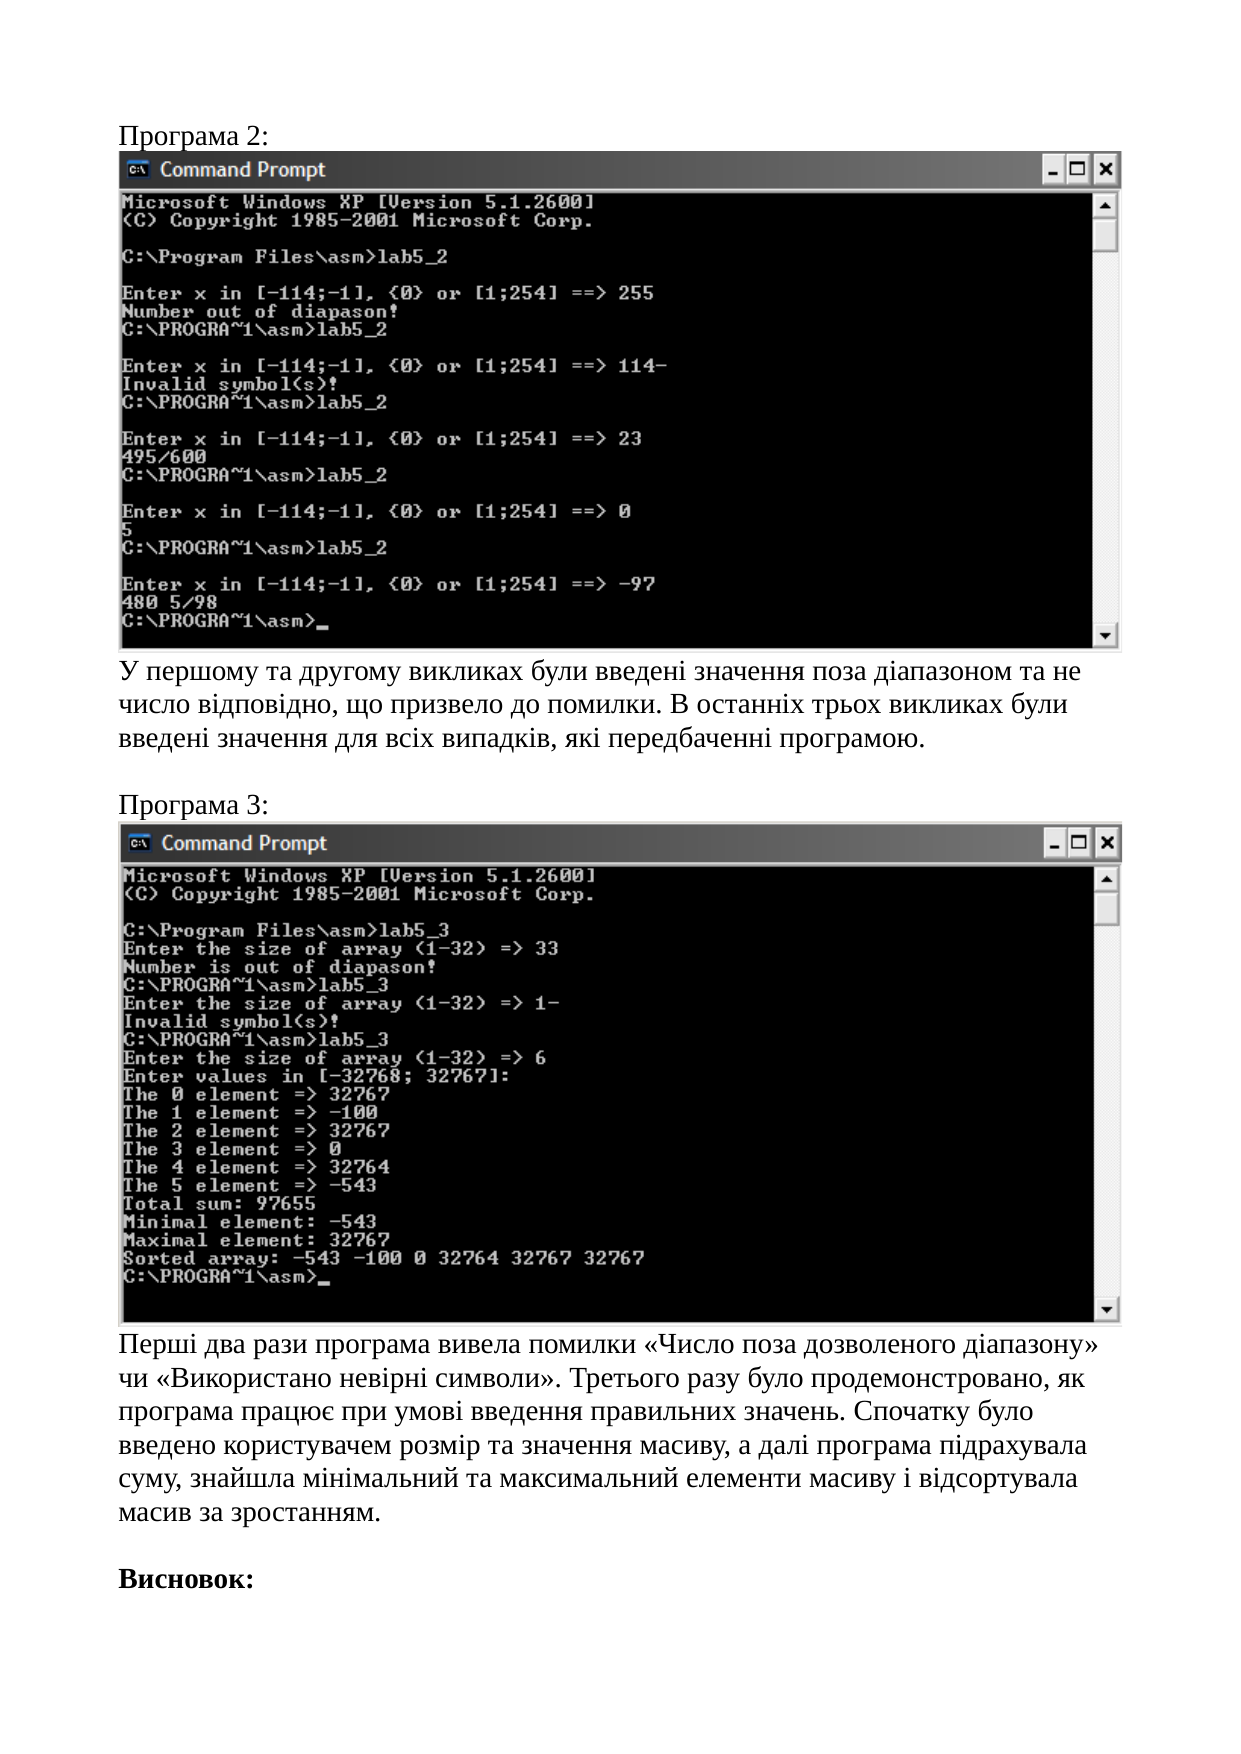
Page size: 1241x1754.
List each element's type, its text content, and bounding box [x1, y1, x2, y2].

text Програма 3: [118, 787, 1122, 820]
text У першому та другому викликах були введені значення поза діапазоном та не число відповідно, що призвело до помилки. В останніх трьох викликах були введені значення для всіх випадків, які передбаченні програмою. [118, 653, 1122, 753]
text Перші два рази програма вивела помилки «Число поза дозволеного діапазону» чи «Використано невірні символи». Третього разу було продемонстровано, як програма працює при умові введення правильних значень. Спочатку було введено користувачем розмір та значення масиву, а далі програма підрахувала суму, знайшла мінімальний та максимальний елементи масиву і відсортувала масив за зростанням. [118, 1327, 1122, 1527]
picture [118, 151, 1123, 653]
text Висновок: [118, 1561, 1122, 1594]
picture [118, 820, 1123, 1327]
text Програма 2: [118, 118, 1122, 151]
